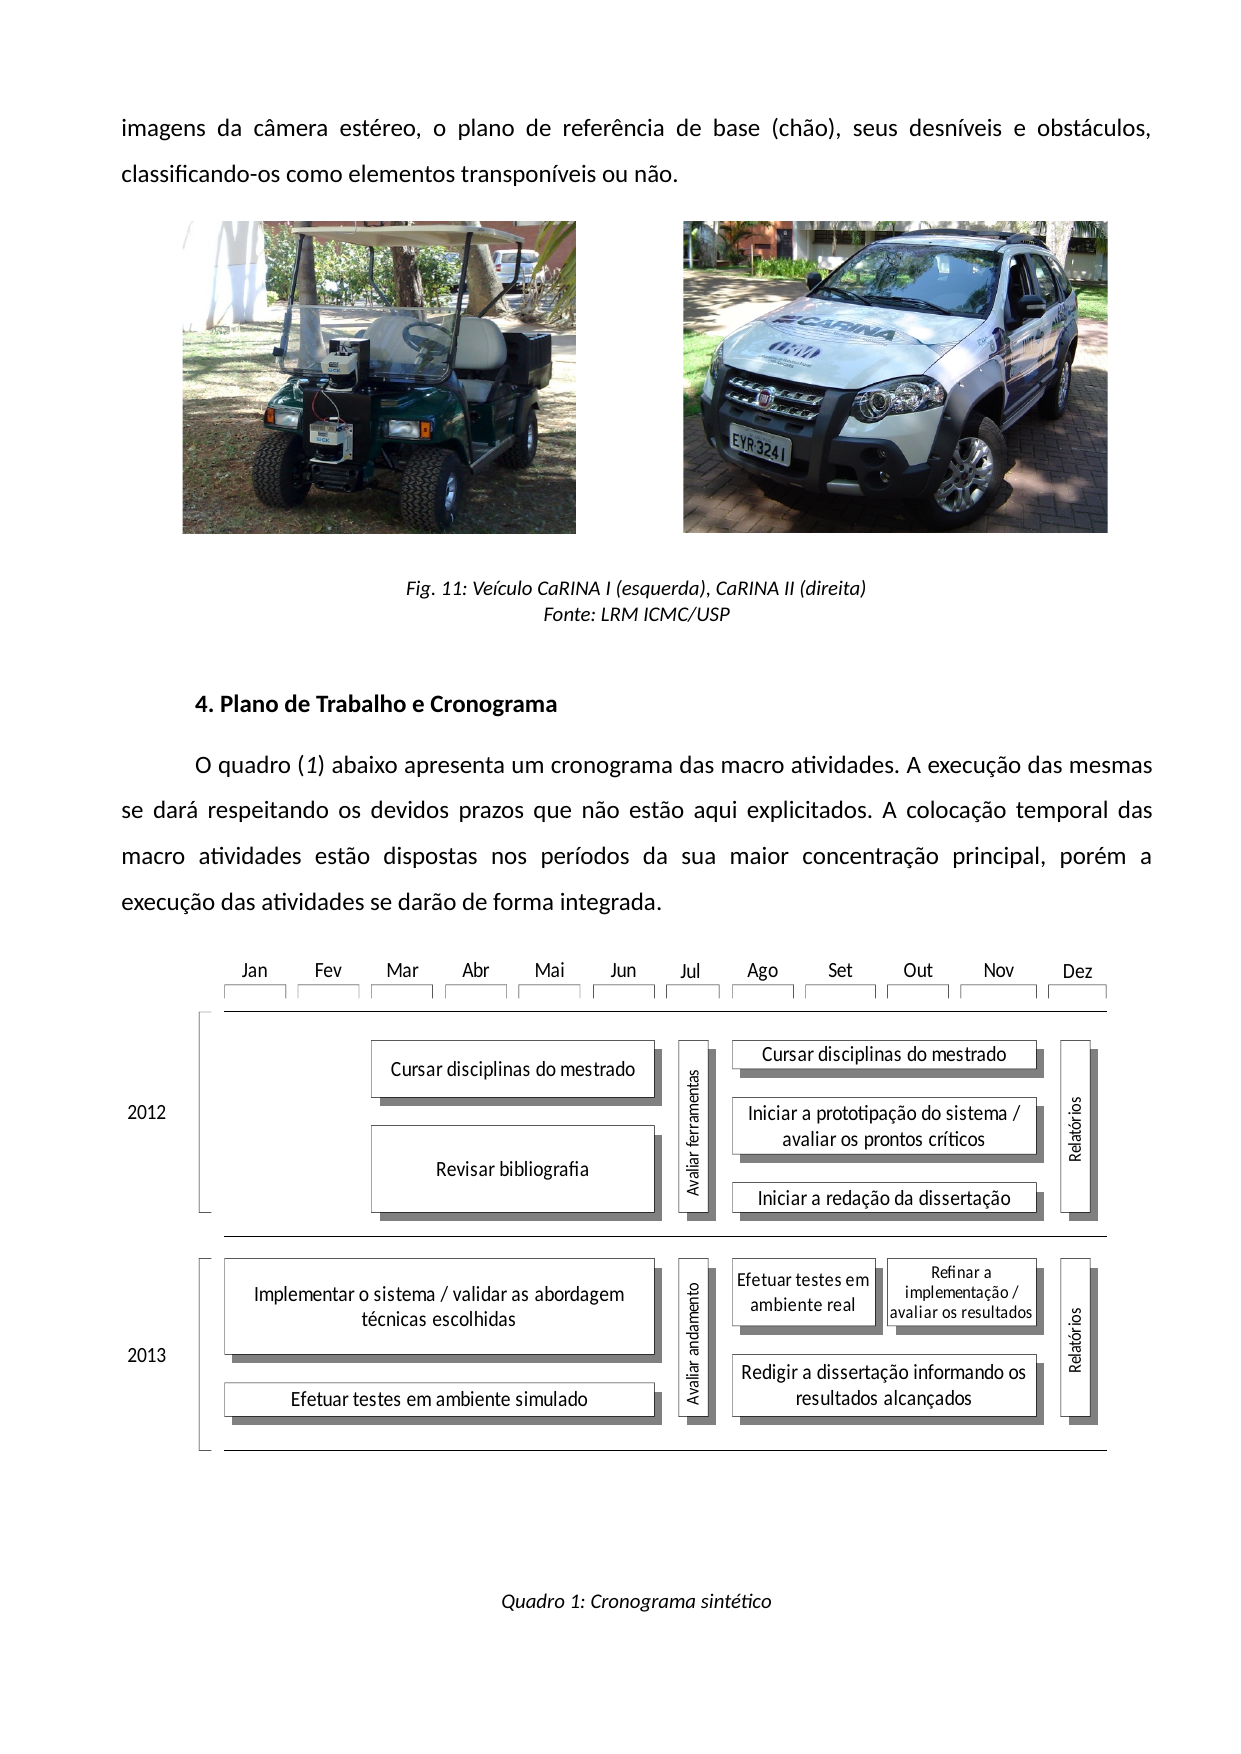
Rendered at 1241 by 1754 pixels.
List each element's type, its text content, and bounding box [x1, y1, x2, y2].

table_header [638, 216, 1154, 570]
text 4. Plano de Trabalho e Cronograma [121, 688, 1154, 718]
table_header [121, 216, 637, 570]
text O quadro (1) abaixo apresenta um cronograma das macro atividades. A execução das mesmas se dará respeitando os devidos prazos que não estão aqui explicitados. A colocação temporal das macro atividades estão dispostas nos períodos da sua maior concentração principal, porém a execução das atividades se darão de forma integrada. [121, 749, 1154, 917]
table_header [121, 1541, 1154, 1583]
table_cell Quadro 1: Cronograma sintético [121, 1583, 1154, 1619]
text imagens da câmera estéreo, o plano de referência de base (chão), seus desníveis e obstáculos, classificando-os como elementos transponíveis ou não. [121, 112, 1154, 188]
table_cell Fig. 11: Veículo CaRINA I (esquerda), CaRINA II (direita) Fonte: LRM ICMC/USP [121, 570, 1154, 632]
